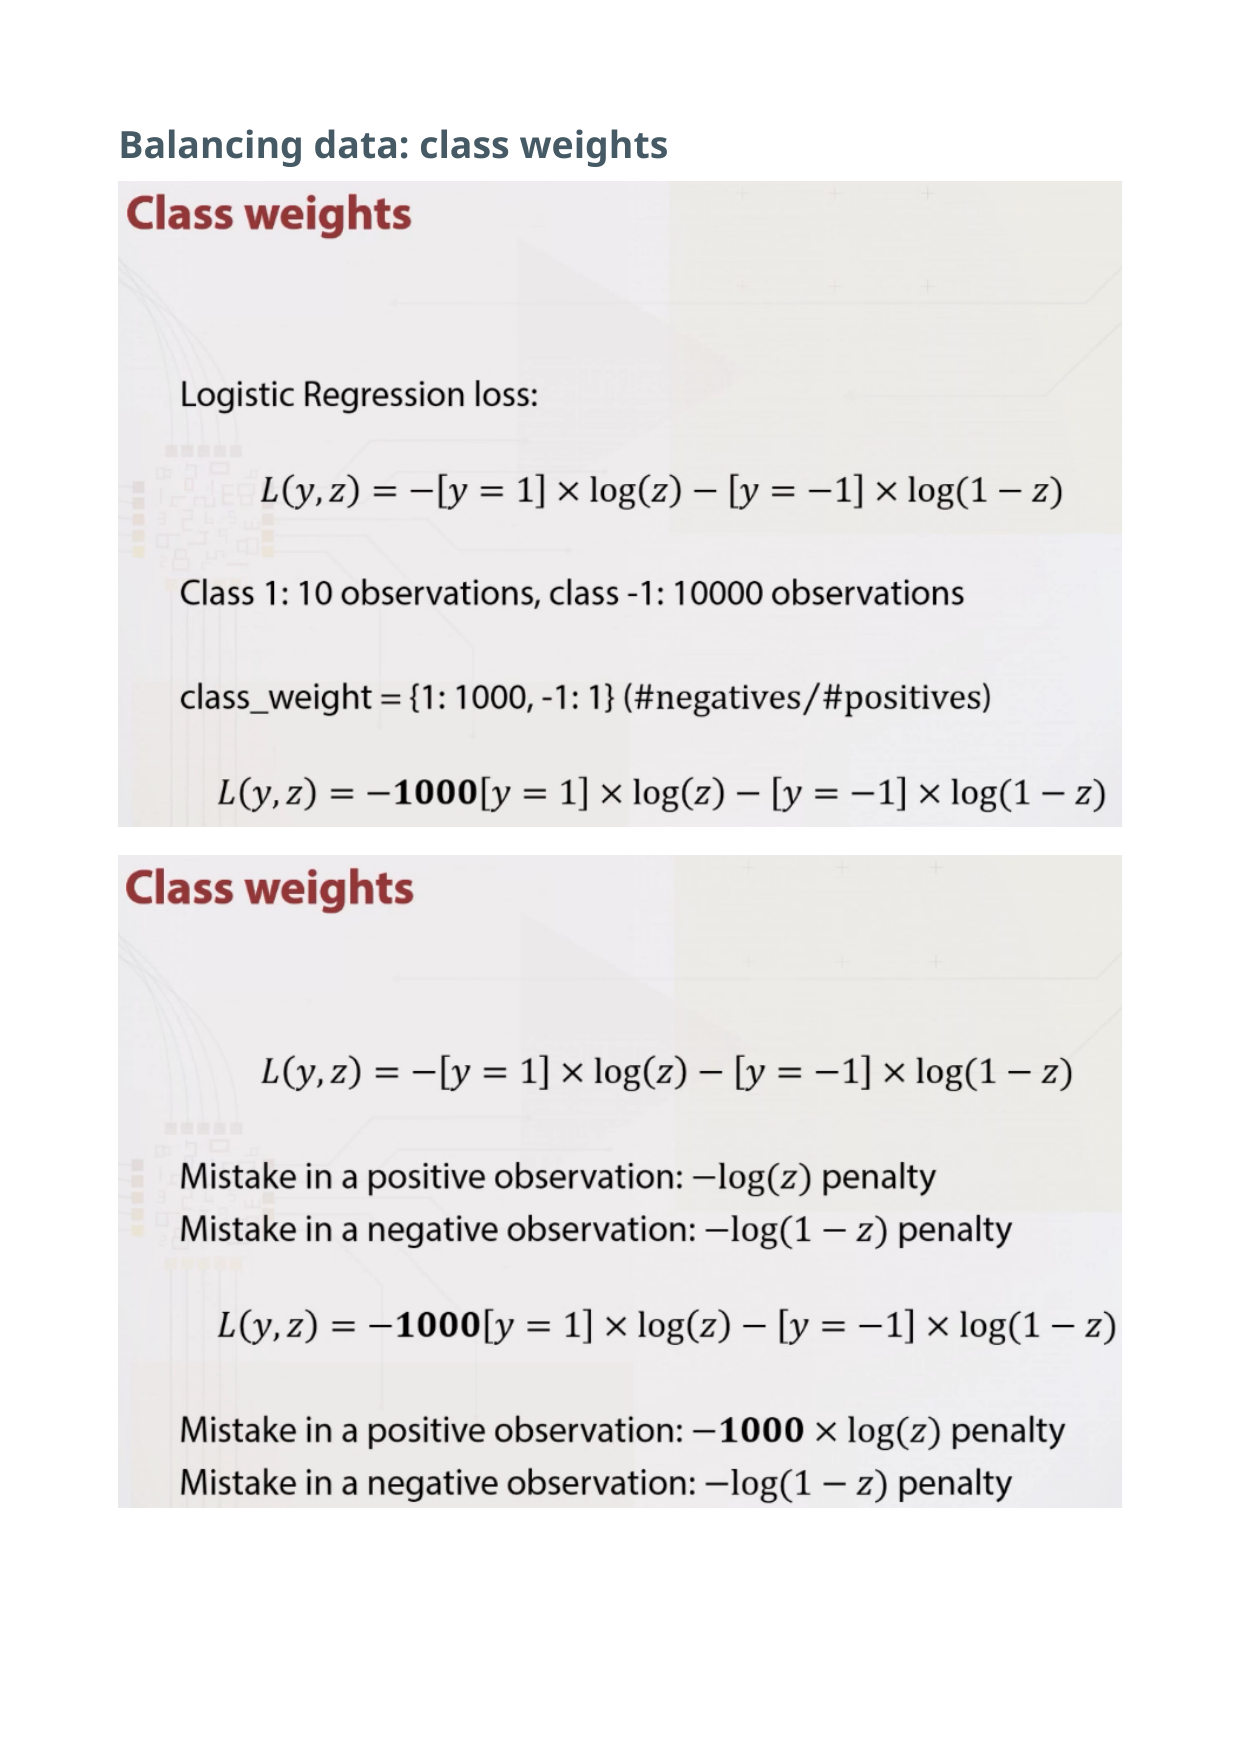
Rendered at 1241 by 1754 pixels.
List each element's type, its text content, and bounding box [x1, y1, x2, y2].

subtitle Balancing data: class weights [118, 118, 1122, 169]
picture [118, 181, 1123, 827]
picture [118, 855, 1123, 1508]
